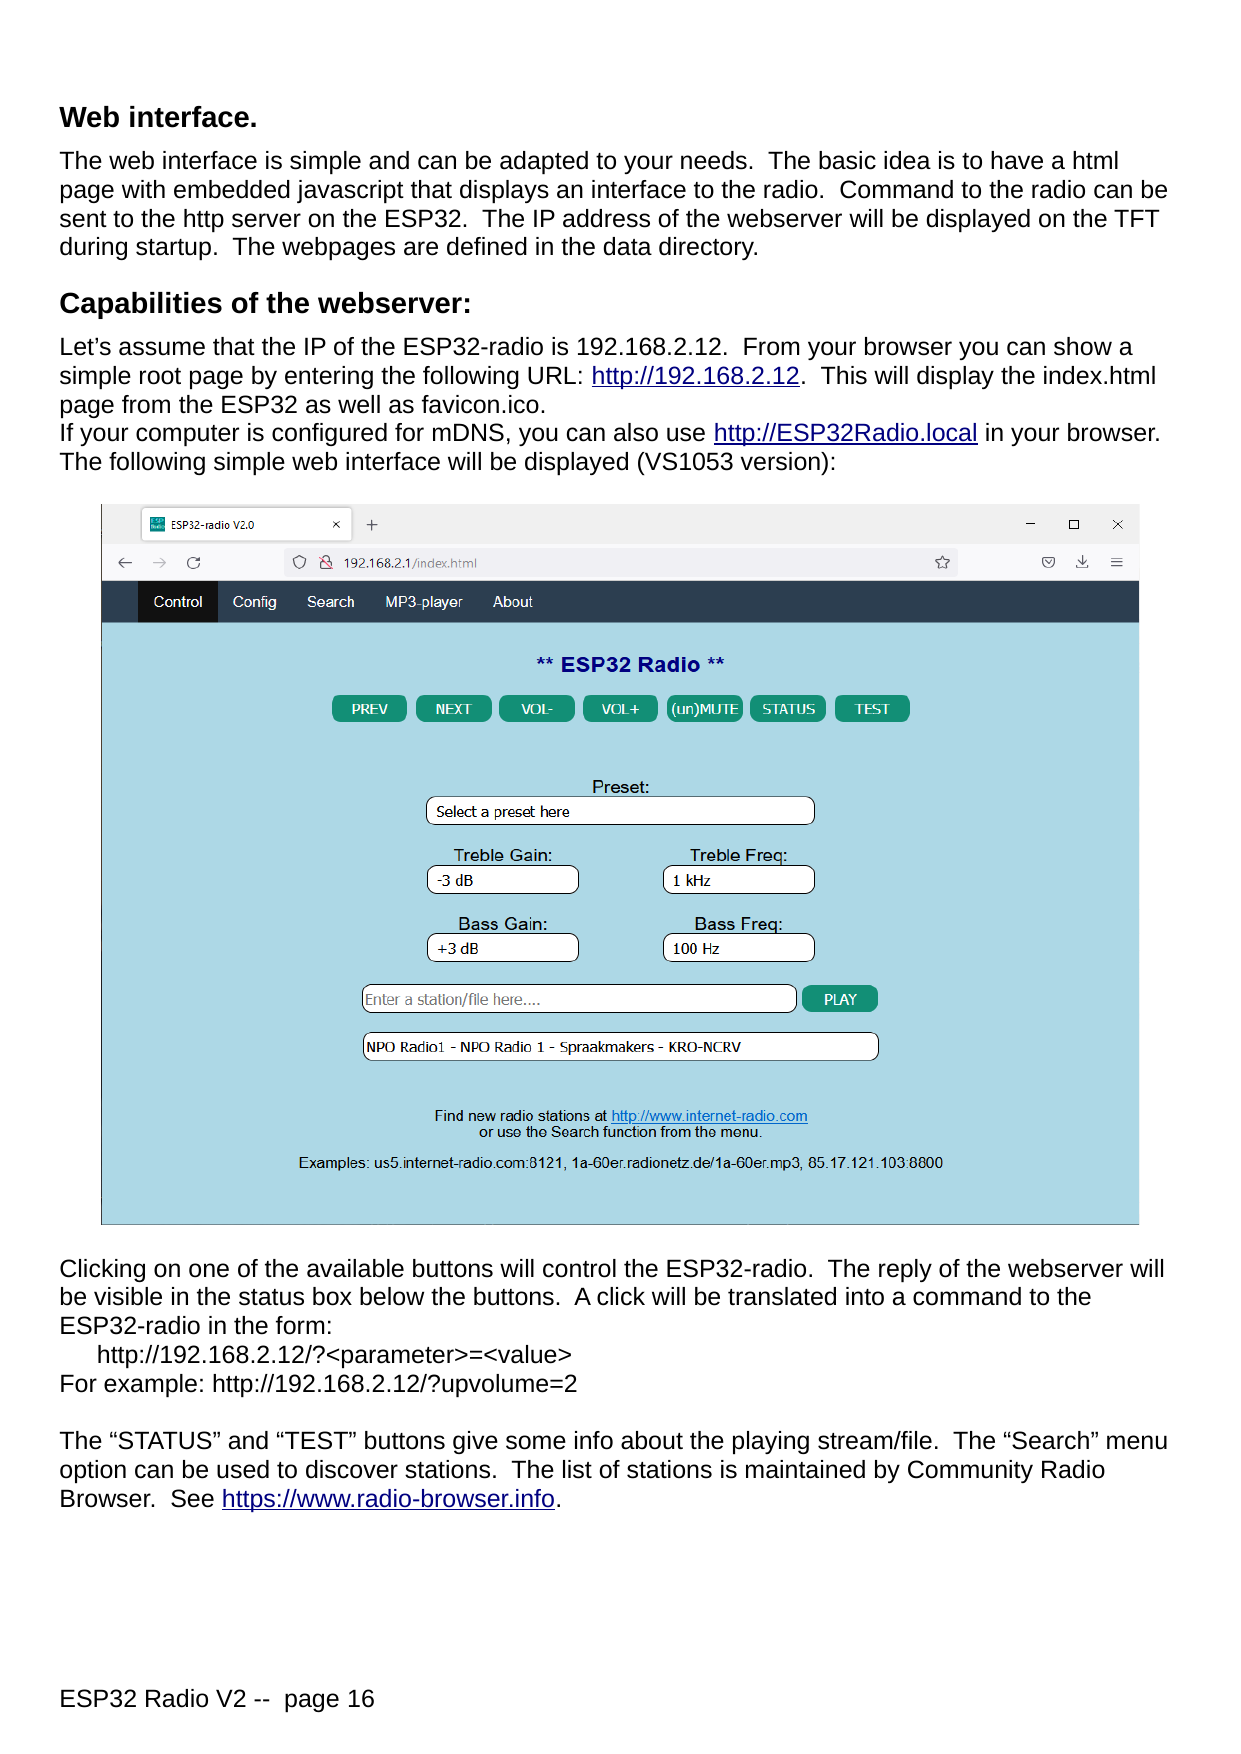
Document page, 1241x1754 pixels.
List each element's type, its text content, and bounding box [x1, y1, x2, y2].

text http://192.168.2.12/?<parameter>=<value> [97, 1340, 1181, 1369]
text The “STATUS” and “TEST” buttons give some info about the playing stream/file. The “Search” menu option can be used to discover stations. The list of stations is maintained by Community Radio Browser. See https://www.radio-browser.info. [59, 1426, 1181, 1512]
text The following simple web interface will be displayed (VS1053 version): [59, 447, 1181, 476]
subtitle Web interface. [59, 100, 1181, 133]
text If your computer is configured for mDNS, you can also use http://ESP32Radio.local in your browser. [59, 418, 1181, 447]
text For example: http://192.168.2.12/?upvolume=2 [59, 1369, 1181, 1397]
text The web interface is simple and can be adapted to your needs. The basic idea is to have a html page with embedded javascript that displays an interface to the radio. Command to the radio can be sent to the http server on the ESP32. The IP address of the webserver will be displayed on the TFT during startup. The webpages are defined in the data directory. [59, 146, 1181, 261]
text Let’s assume that the IP of the ESP32-radio is 192.168.2.12. From your browser you can show a simple root page by entering the following URL: http://192.168.2.12. This will display the index.html page from the ESP32 as well as favicon.ico. [59, 332, 1181, 418]
subtitle Capabilities of the webserver: [59, 286, 1181, 319]
text Clicking on one of the available buttons will control the ESP32-radio. The reply of the webserver will be visible in the status box below the buttons. A click will be translated into a command to the ESP32-radio in the form: [59, 1254, 1181, 1340]
